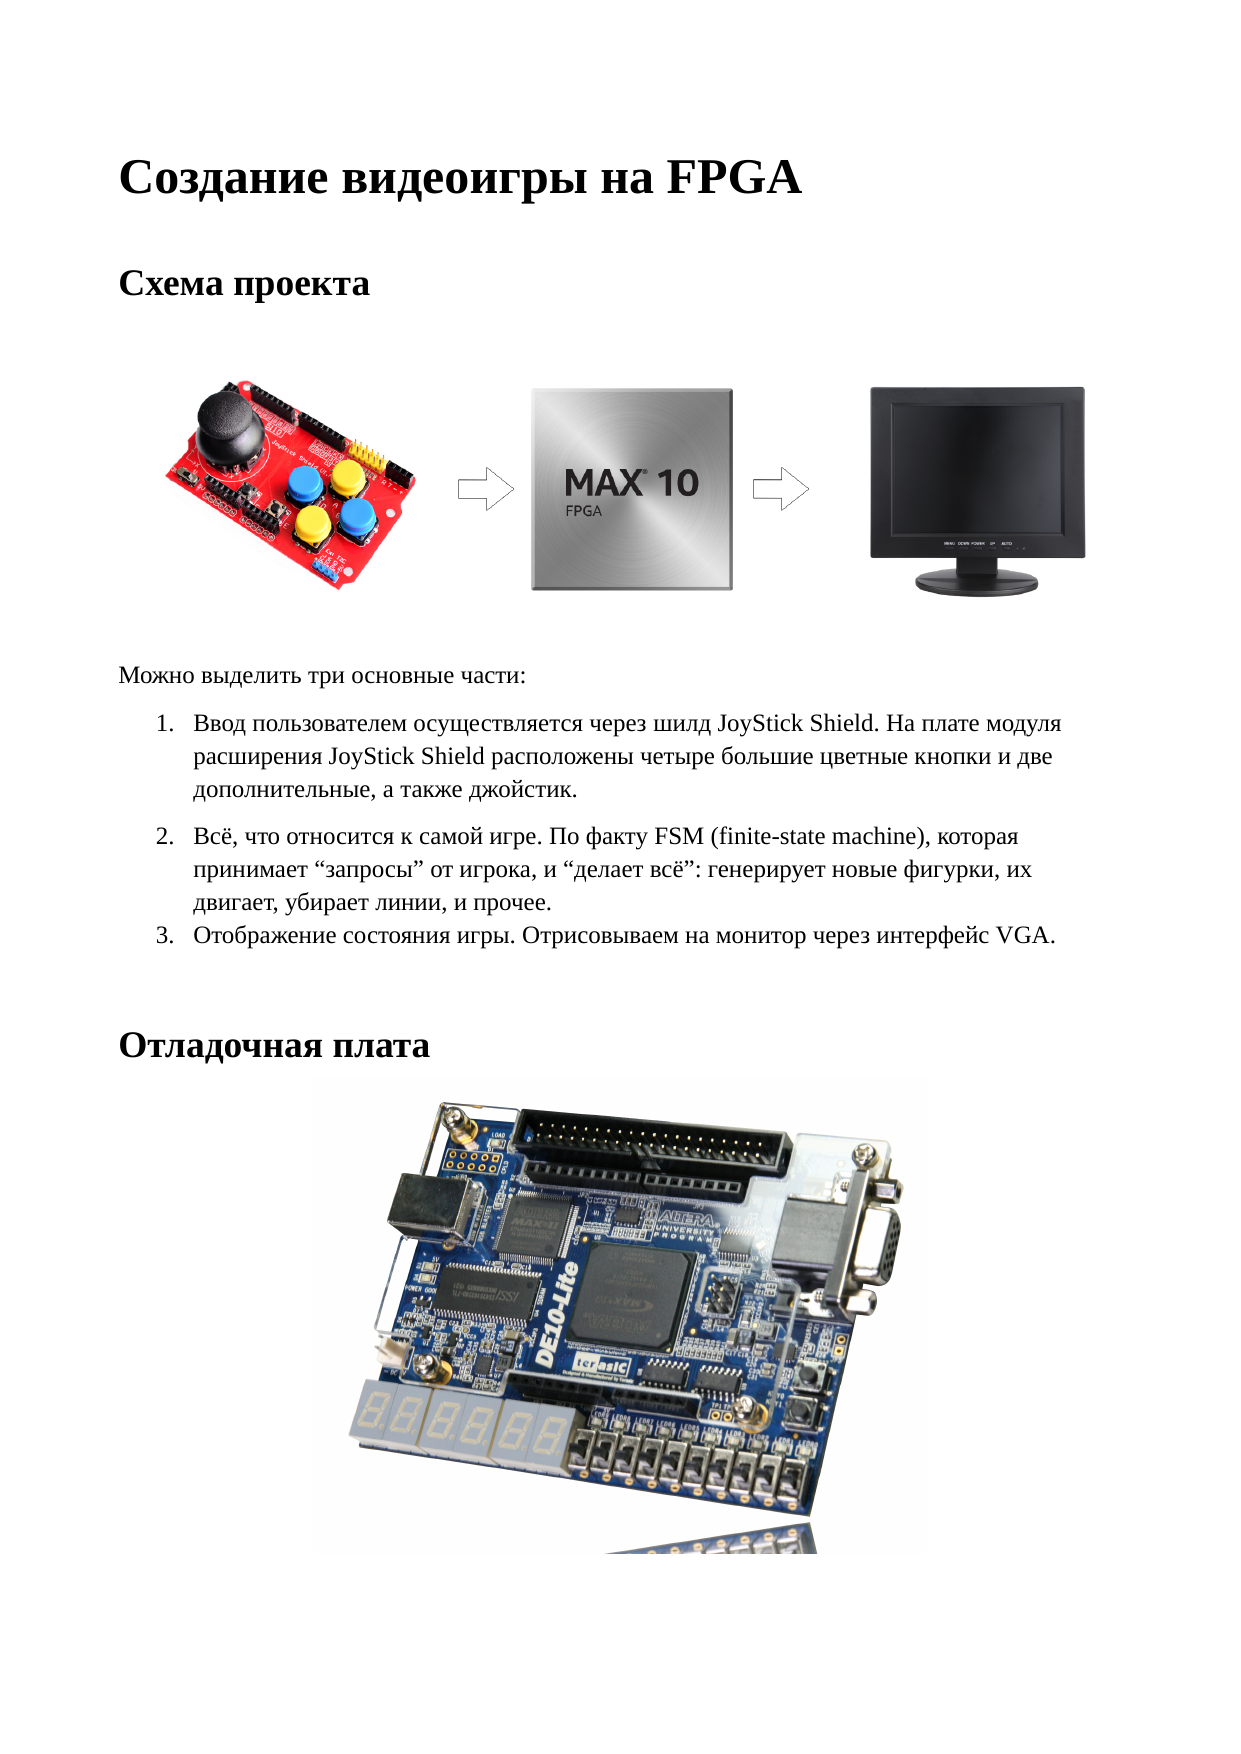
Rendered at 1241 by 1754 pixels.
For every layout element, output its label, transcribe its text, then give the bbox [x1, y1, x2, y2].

subtitle Схема проекта [118, 260, 1122, 303]
list Ввод пользователем осуществляется через шилд JoyStick Shield. На плате модуля расширения JoyStick Shield расположены четыре большие цветные кнопки и две дополнительные, а также джойстик. [156, 708, 1122, 803]
picture [126, 315, 1123, 623]
subtitle Создание видеоигры на FPGA [118, 147, 1122, 204]
subtitle Отладочная плата [118, 1022, 1122, 1065]
list Всё, что относится к самой игре. По факту FSM (finite-state machine), которая принимает “запросы” от игрока, и “делает всё”: генерирует новые фигурки, их двигает, убирает линии, и прочее. [156, 821, 1122, 916]
picture [313, 1077, 928, 1554]
text Можно выделить три основные части: [118, 316, 1122, 689]
list Отображение состояния игры. Отрисовываем на монитор через интерфейс VGA. [156, 921, 1122, 949]
